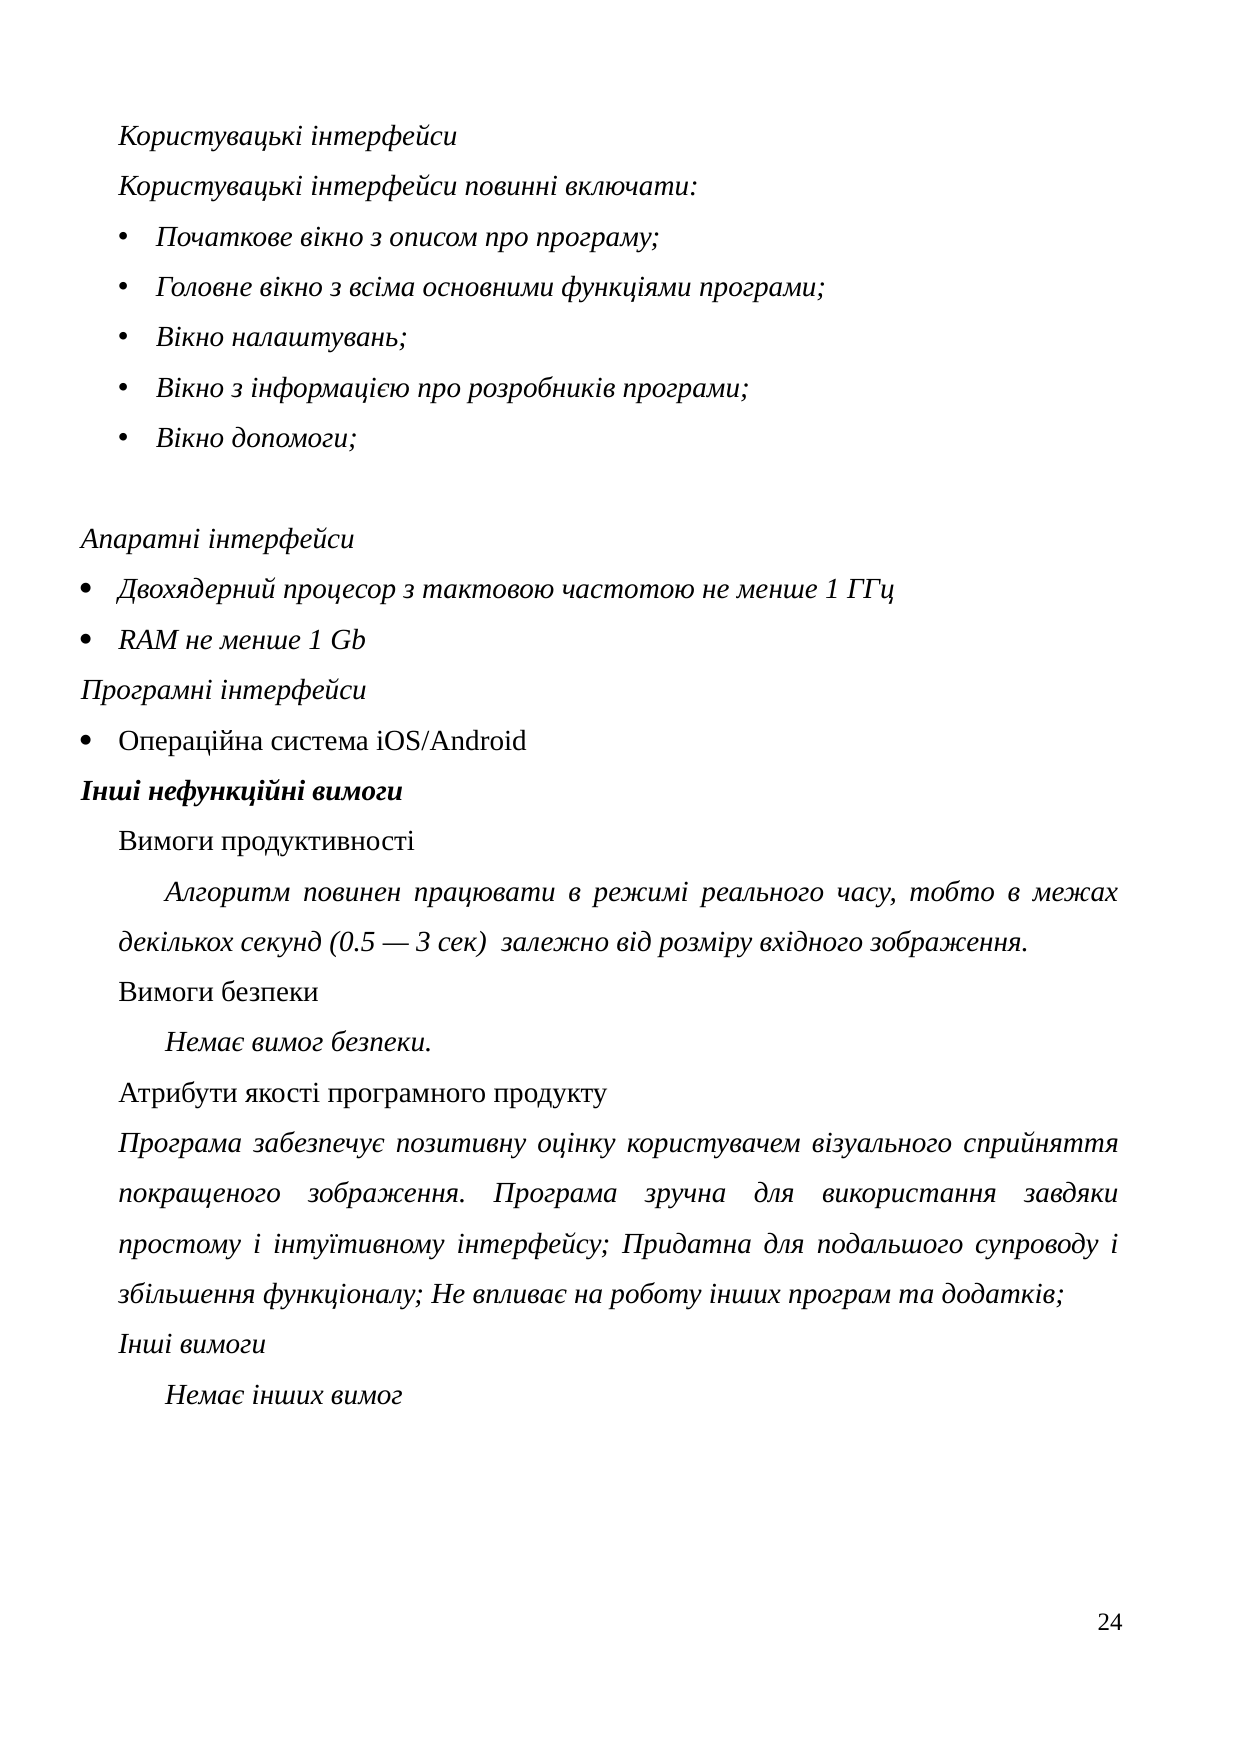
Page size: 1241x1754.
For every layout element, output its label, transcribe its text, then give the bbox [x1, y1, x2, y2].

list Вікно налаштувань; [118, 319, 1122, 353]
list Операційна система iOS/Android [81, 723, 1122, 756]
list Програмні інтерфейси [81, 672, 1122, 706]
list RAM не менше 1 Gb [81, 622, 1122, 656]
list Атрибути якості програмного продукту [118, 1075, 1122, 1108]
text Немає вимог безпеки. [118, 1024, 1122, 1058]
list Головне вікно з всіма основними функціями програми; [118, 269, 1122, 303]
list Початкове вікно з описом про програму; [118, 219, 1122, 252]
text Алгоритм повинен працювати в режимі реального часу, тобто в межах декількох секунд (0.5 — 3 сек) залежно від розміру вхідного зображення. [118, 874, 1122, 957]
list Вимоги продуктивності [118, 823, 1122, 857]
list Вікно з інформацією про розробників програми; [118, 370, 1122, 404]
list Інші нефункційні вимоги [81, 773, 1122, 807]
list Вікно допомоги; [118, 420, 1122, 454]
list Інші вимоги [118, 1326, 1122, 1360]
list Користувацькі інтерфейси [118, 118, 1122, 152]
text Програма забезпечує позитивну оцінку користувачем візуального сприйняття покращеного зображення. Програма зручна для використання завдяки простому і інтуїтивному інтерфейсу; Придатна для подальшого супроводу і збільшення функціоналу; Не впливає на роботу інших програм та додатків; [118, 1125, 1122, 1310]
text Немає інших вимог [118, 1377, 1122, 1410]
text Користувацькі інтерфейси повинні включати: [118, 168, 1122, 202]
list Вимоги безпеки [118, 974, 1122, 1008]
list Двохядерний процесор з тактовою частотою не менше 1 ГГц [81, 571, 1122, 605]
list Апаратні інтерфейси [81, 521, 1122, 555]
